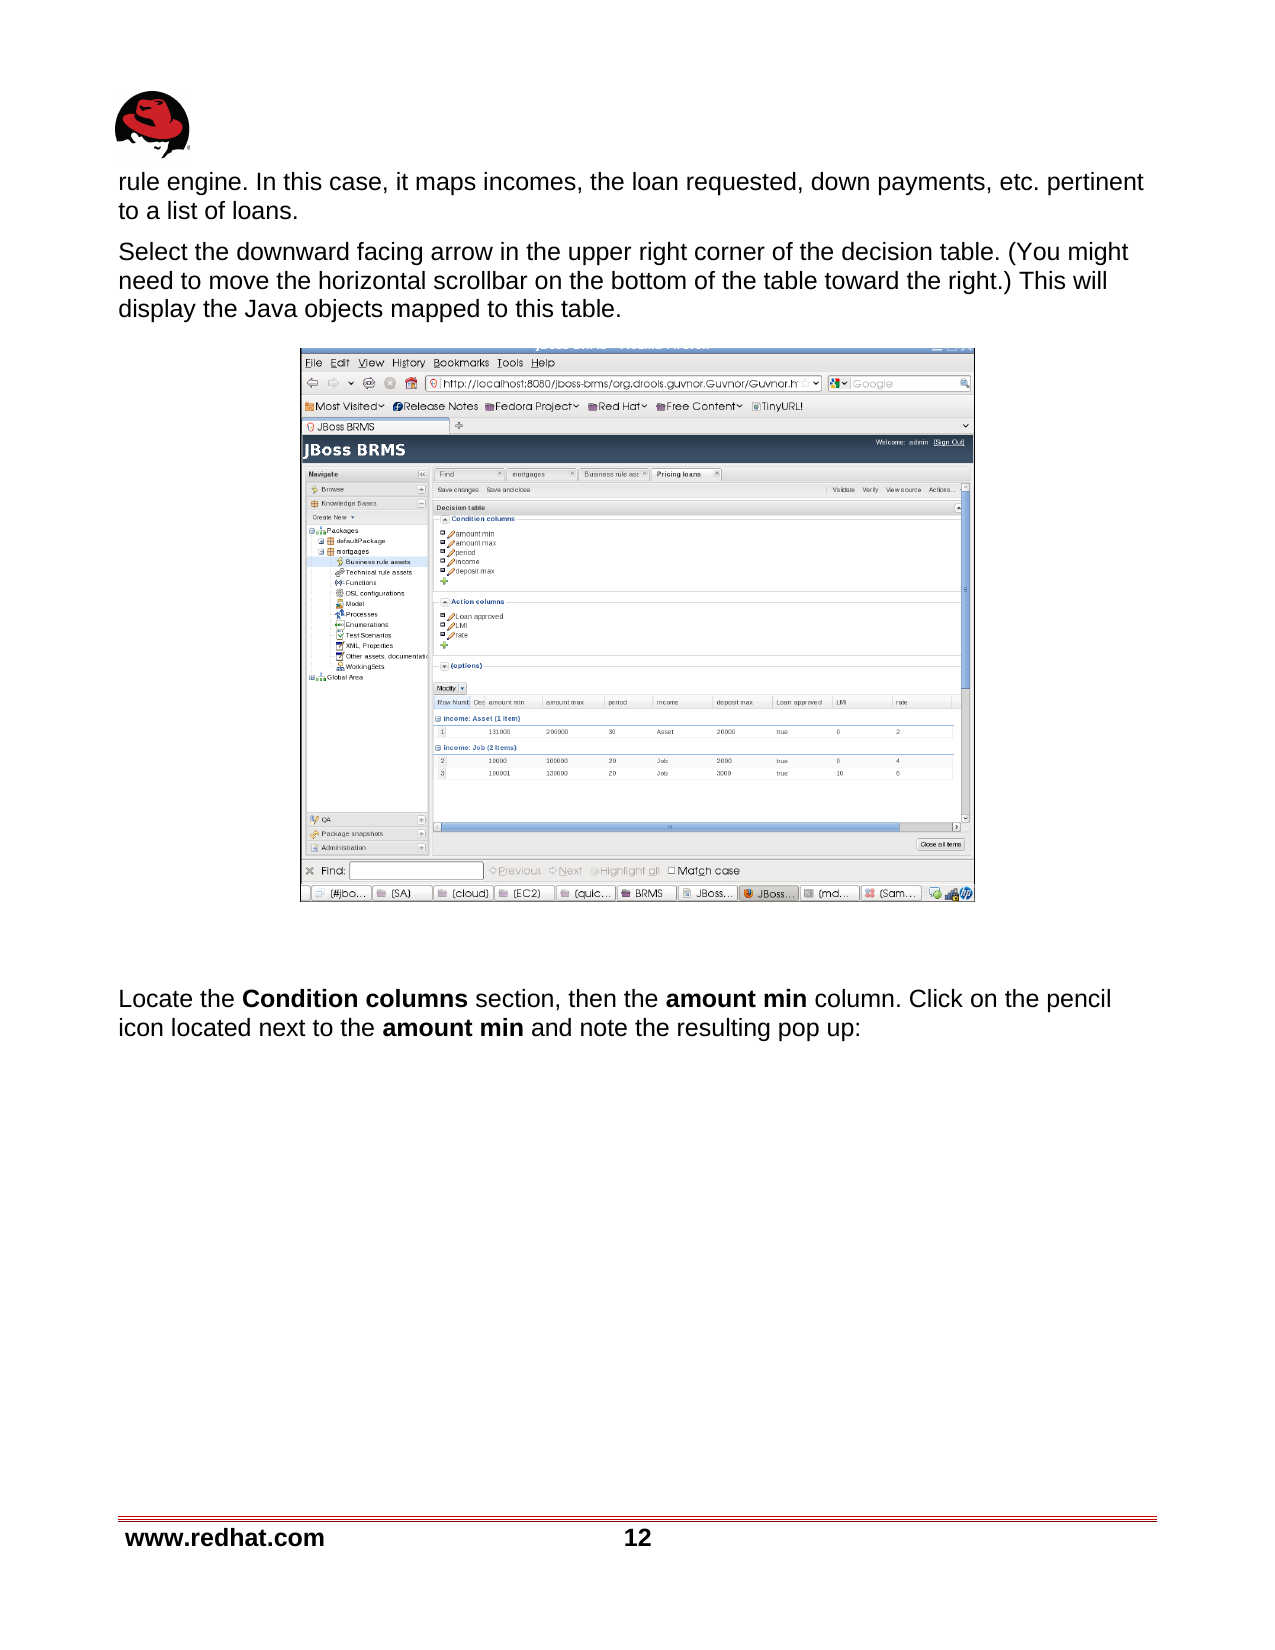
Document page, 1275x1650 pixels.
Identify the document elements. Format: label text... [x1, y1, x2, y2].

picture [300, 348, 975, 902]
text Select the downward facing arrow in the upper right corner of the decision table. (You might need to move the horizontal scrollbar on the bottom of the table toward the right.) This will display the Java objects mapped to this table. [118, 237, 1157, 323]
picture [115, 91, 190, 167]
text rule engine. In this case, it maps incomes, the loan requested, down payments, etc. pertinent to a list of loans. [118, 167, 1157, 224]
text Locate the Condition columns section, then the amount min column. Click on the pencil icon located next to the amount min and note the resulting pop up: [118, 984, 1157, 1042]
